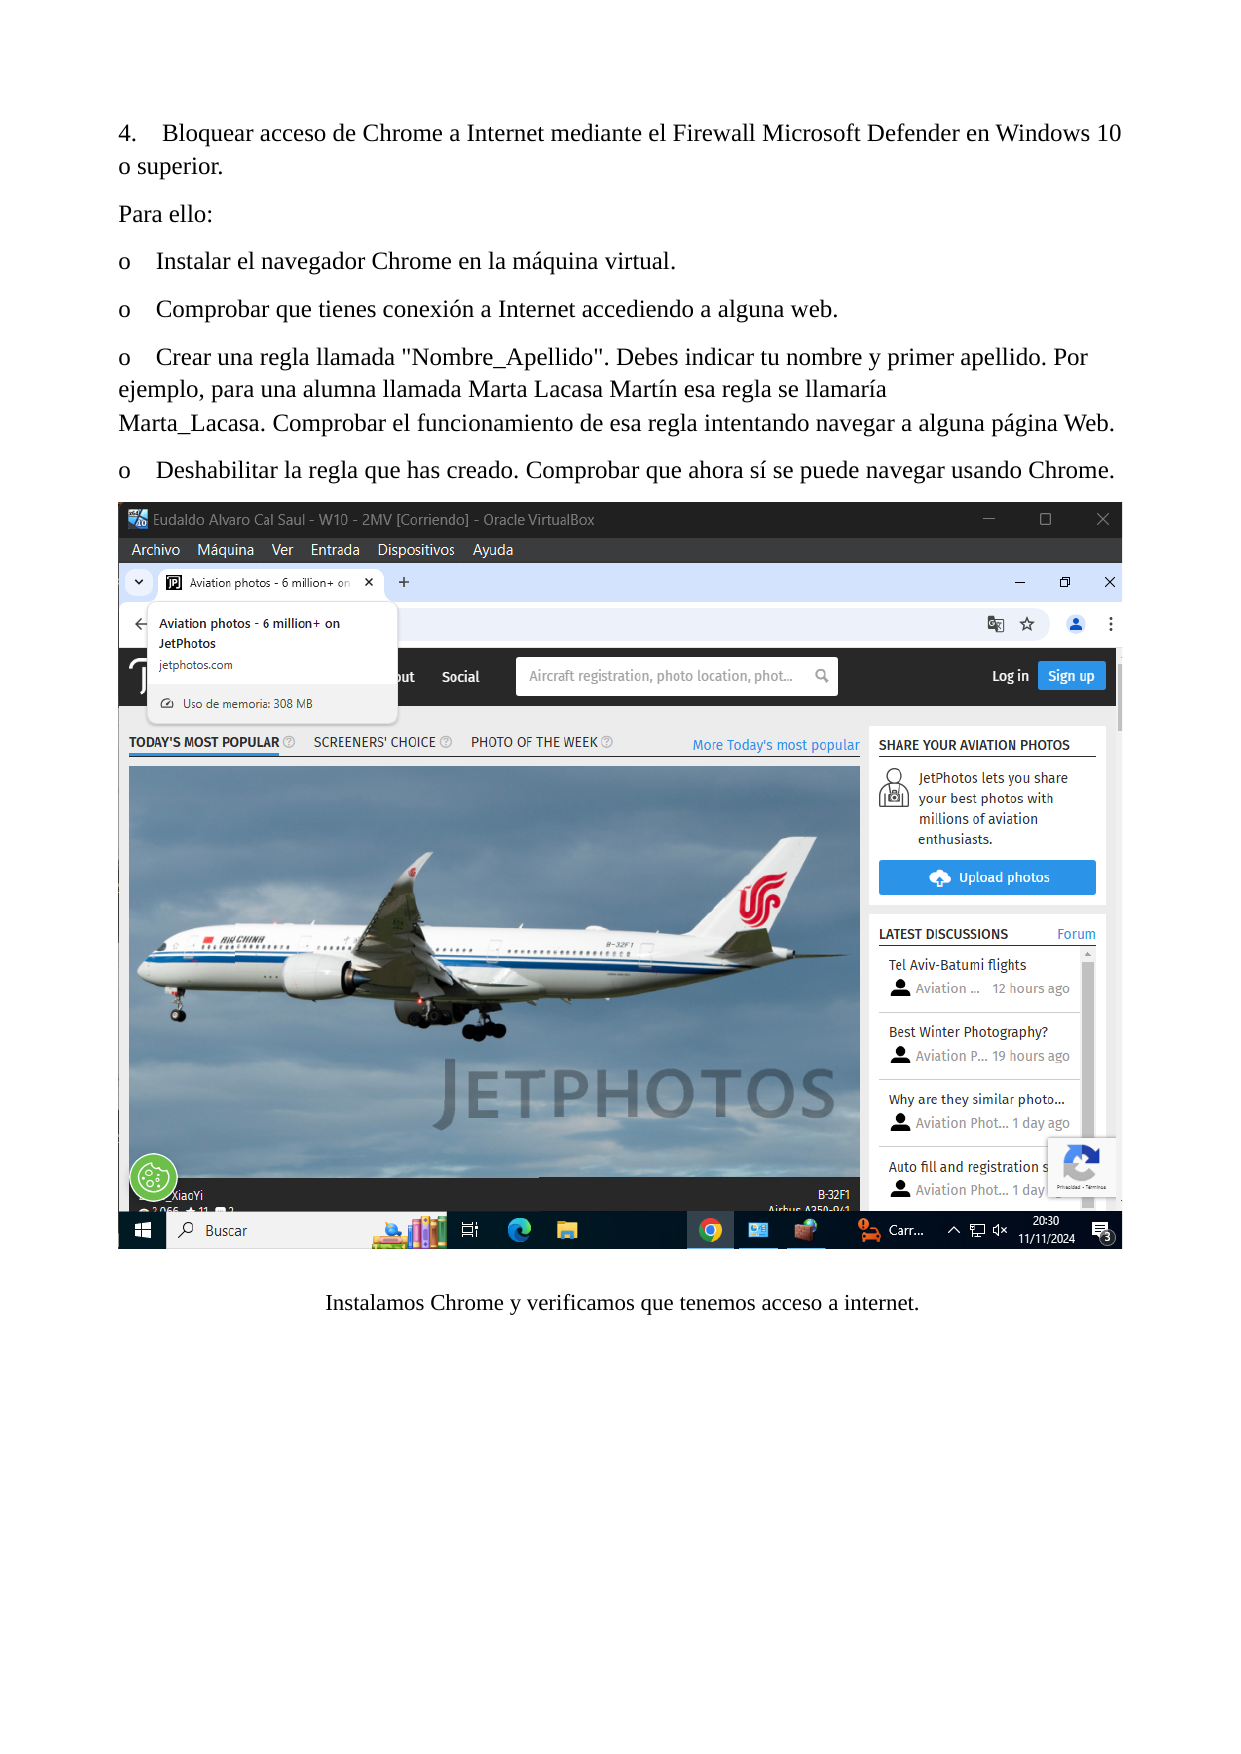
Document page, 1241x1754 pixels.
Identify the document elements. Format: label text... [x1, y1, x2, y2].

text Para ello: [118, 199, 1122, 227]
text o Comprobar que tienes conexión a Internet accediendo a alguna web. [118, 294, 1122, 323]
text 4. Bloquear acceso de Chrome a Internet mediante el Firewall Microsoft Defender en Windows 10 o superior. [118, 118, 1122, 180]
text o Instalar el navegador Chrome en la máquina virtual. [118, 246, 1122, 275]
text o Deshabilitar la regla que has creado. Comprobar que ahora sí se puede navegar usando Chrome. [118, 455, 1122, 484]
text o Crear una regla llamada "Nombre_Apellido". Debes indicar tu nombre y primer apellido. Por ejemplo, para una alumna llamada Marta Lacasa Martín esa regla se llamaría Marta_Lacasa. Comprobar el funcionamiento de esa regla intentando navegar a alguna página Web. [118, 342, 1122, 436]
picture [118, 502, 1123, 1249]
